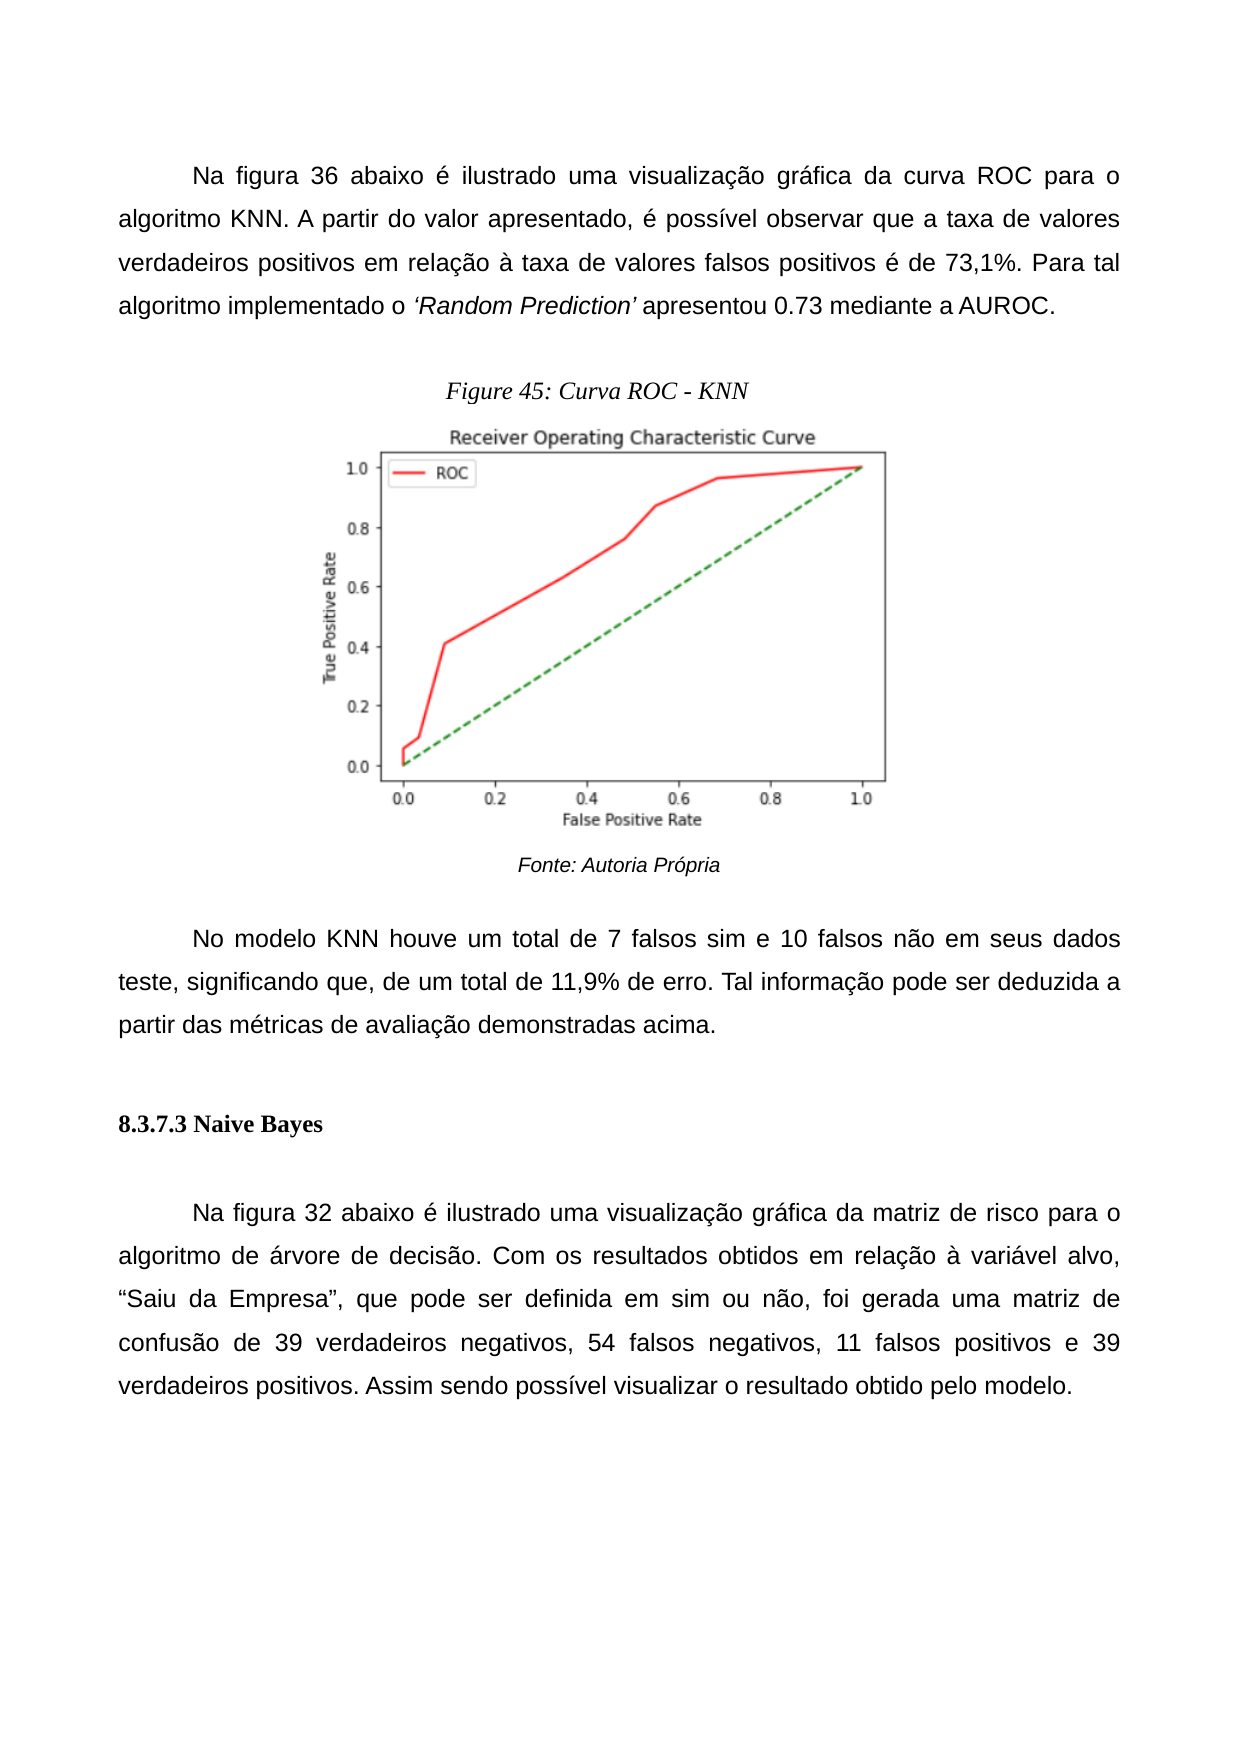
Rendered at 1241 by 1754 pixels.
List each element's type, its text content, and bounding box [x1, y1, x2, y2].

text Fonte: Autoria Própria [118, 377, 1122, 876]
text Na figura 32 abaixo é ilustrado uma visualização gráfica da matriz de risco para o algoritmo de árvore de decisão. Com os resultados obtidos em relação à variável alvo, “Saiu da Empresa”, que pode ser definida em sim ou não, foi gerada uma matriz de confusão de 39 verdadeiros negativos, 54 falsos negativos, 11 falsos positivos e 39 verdadeiros positivos. Assim sendo possível visualizar o resultado obtido pelo modelo. [118, 1198, 1122, 1399]
subtitle 8.3.7.3 Naive Bayes [118, 1109, 1122, 1138]
text [300, 363, 896, 376]
text Na figura 36 abaixo é ilustrado uma visualização gráfica da curva ROC para o algoritmo KNN. A partir do valor apresentado, é possível observar que a taxa de valores verdadeiros positivos em relação à taxa de valores falsos positivos é de 73,1%. Para tal algoritmo implementado o ‘Random Prediction’ apresentou 0.73 mediante a AUROC. [118, 161, 1122, 319]
picture [300, 404, 896, 832]
text No modelo KNN houve um total de 7 falsos sim e 10 falsos não em seus dados teste, significando que, de um total de 11,9% de erro. Tal informação pode ser deduzida a partir das métricas de avaliação demonstradas acima. [118, 924, 1122, 1039]
text Figure 45: Curva ROC - KNN [300, 376, 896, 404]
